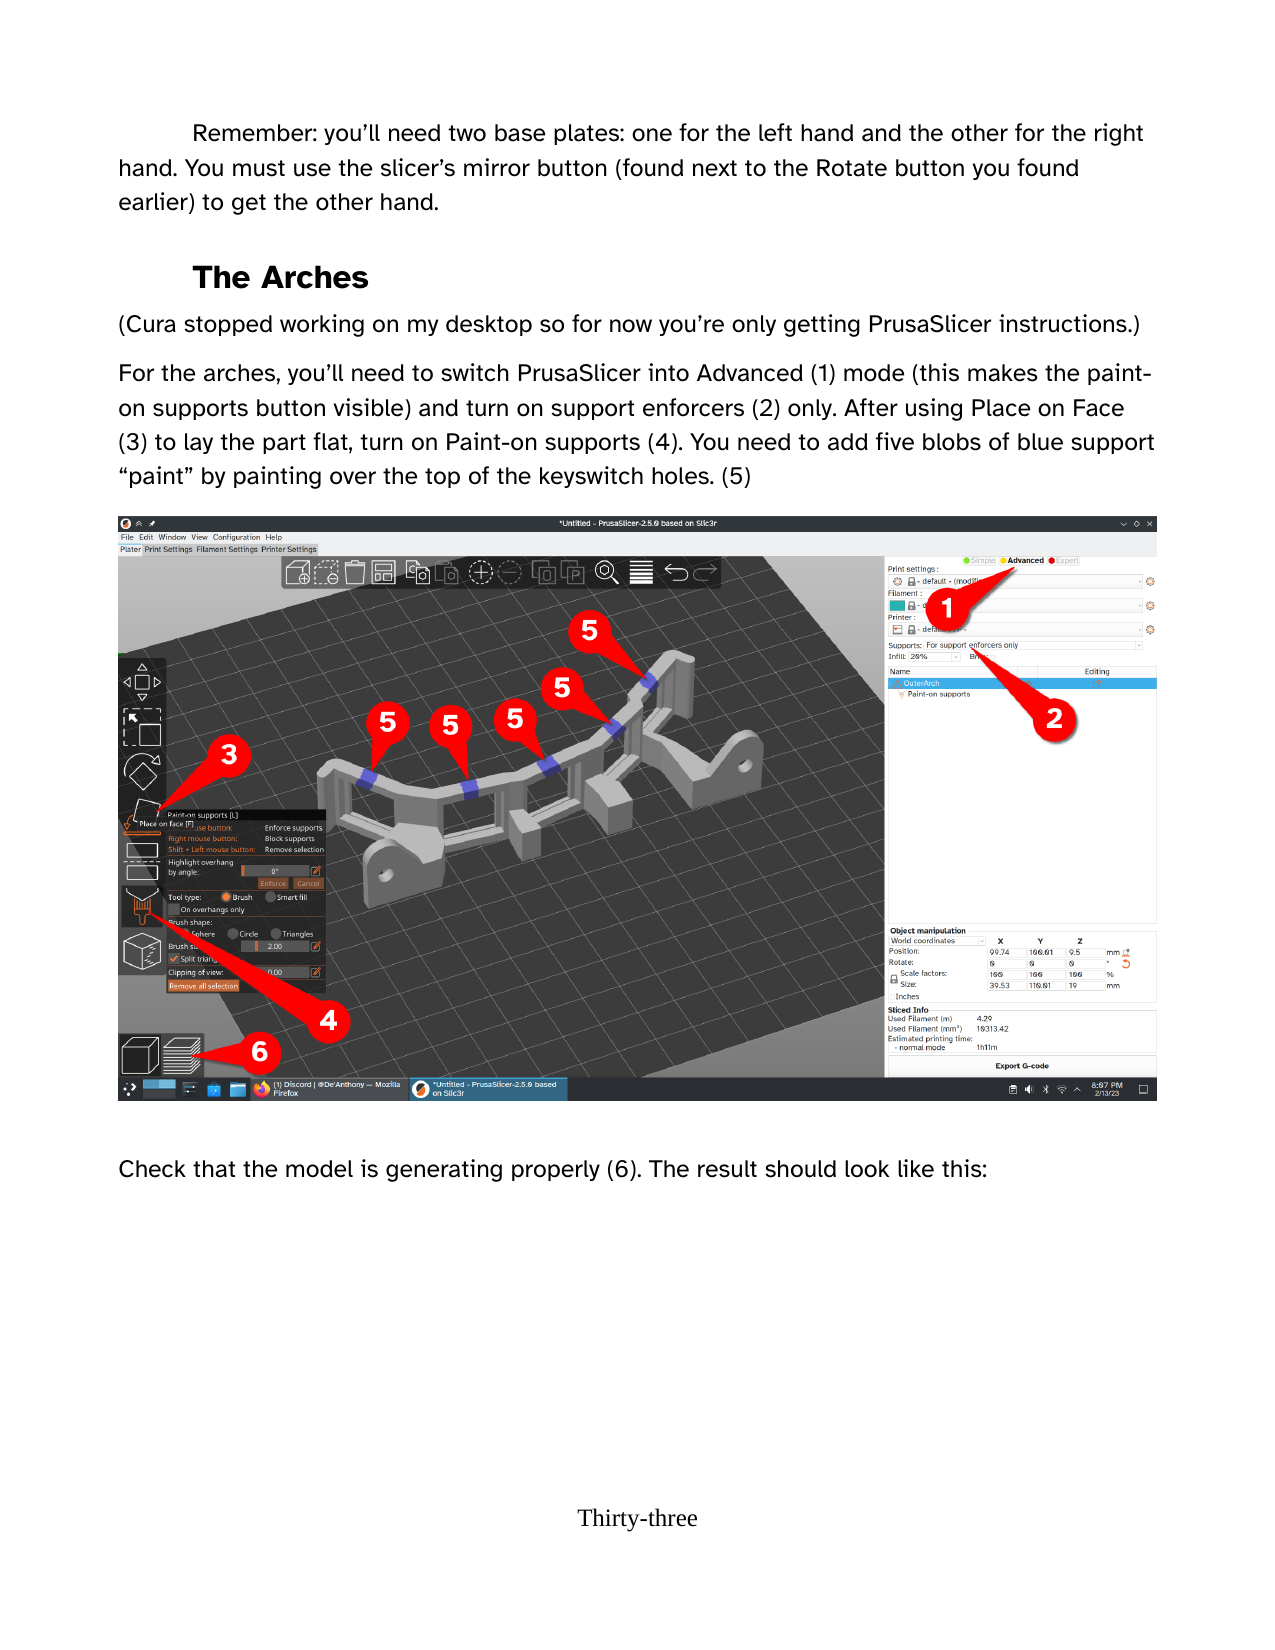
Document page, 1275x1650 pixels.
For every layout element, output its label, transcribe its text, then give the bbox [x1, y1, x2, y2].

text Check that the model is generating properly (6). The result should look like this: [118, 1154, 1157, 1184]
text Remember: you’ll need two base plates: one for the left hand and the other for the right hand. You must use the slicer’s mirror button (found next to the Rotate button you found earlier) to get the other hand. [118, 118, 1157, 217]
text (Cura stopped working on my desktop so for now you’re only getting PrusaSlicer instructions.) [118, 309, 1157, 339]
text For the arches, you’ll need to switch PrusaSlicer into Advanced (1) mode (this makes the paint-on supports button visible) and turn on support enforcers (2) only. After using Place on Face (3) to lay the part flat, turn on Paint-on supports (4). You need to add five blobs of blue support “paint” by painting over the top of the keyswitch holes. (5) [118, 358, 1157, 491]
subtitle The Arches [118, 257, 1157, 297]
picture [118, 516, 1157, 1101]
